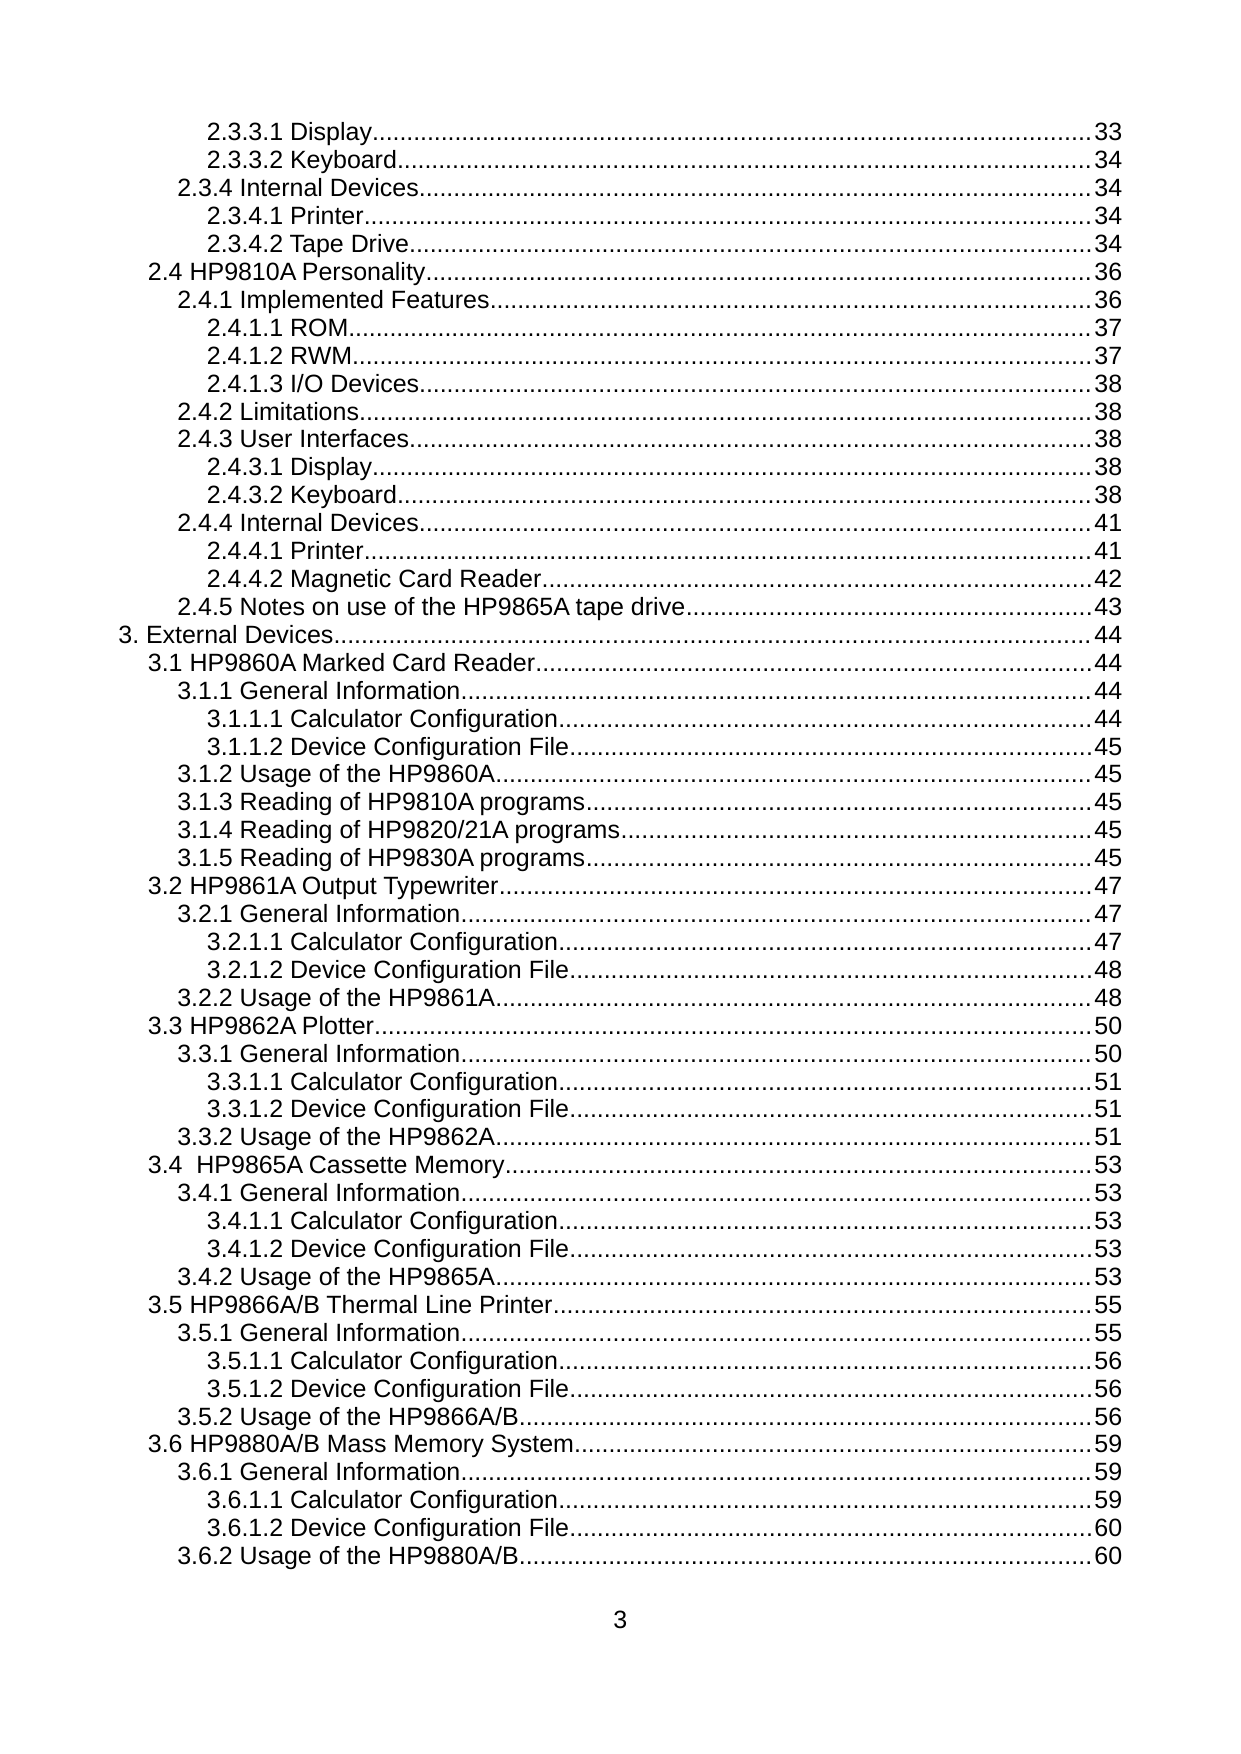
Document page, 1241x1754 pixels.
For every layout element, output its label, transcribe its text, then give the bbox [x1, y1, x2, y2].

text 3.1.1 General Information 44 [177, 676, 1122, 704]
text 3.4.1 General Information 53 [177, 1179, 1122, 1207]
text 2.4.3 User Interfaces 38 [177, 425, 1122, 453]
text 3.1 HP9860A Marked Card Reader 44 [148, 648, 1122, 676]
text 2.4.3.1 Display 38 [207, 453, 1122, 481]
text 2.3.4.2 Tape Drive 34 [207, 230, 1122, 258]
text 2.4.4.1 Printer 41 [207, 537, 1122, 565]
text 2.4.1.2 RWM 37 [207, 341, 1122, 369]
text 3.5.2 Usage of the HP9866A/B 56 [177, 1402, 1122, 1430]
text 2.3.3.2 Keyboard 34 [207, 146, 1122, 174]
text 3. External Devices 44 [118, 621, 1122, 648]
text 3.5 HP9866A/B Thermal Line Printer 55 [148, 1291, 1122, 1318]
text 2.4.4.2 Magnetic Card Reader 42 [207, 565, 1122, 593]
text 3.1.5 Reading of HP9830A programs 45 [177, 844, 1122, 872]
text 3.2.1.2 Device Configuration File 48 [207, 956, 1122, 983]
text 3.1.2 Usage of the HP9860A 45 [177, 760, 1122, 788]
text 3.2.2 Usage of the HP9861A 48 [177, 983, 1122, 1011]
text 3.2 HP9861A Output Typewriter 47 [148, 872, 1122, 900]
text 2.4.2 Limitations 38 [177, 397, 1122, 425]
text 3.5.1.1 Calculator Configuration 56 [207, 1346, 1122, 1374]
text 3.3.2 Usage of the HP9862A 51 [177, 1123, 1122, 1151]
text 3.6.1 General Information 59 [177, 1458, 1122, 1486]
text 3.5.1 General Information 55 [177, 1318, 1122, 1346]
text 3.6.1.2 Device Configuration File 60 [207, 1514, 1122, 1542]
text 3.4.2 Usage of the HP9865A 53 [177, 1263, 1122, 1291]
text 2.3.4.1 Printer 34 [207, 202, 1122, 230]
text 3.3.1 General Information 50 [177, 1039, 1122, 1067]
text 2.4.1.3 I/O Devices 38 [207, 369, 1122, 397]
text 3.1.3 Reading of HP9810A programs 45 [177, 788, 1122, 816]
text 3.3.1.2 Device Configuration File 51 [207, 1095, 1122, 1123]
text 3.2.1 General Information 47 [177, 900, 1122, 928]
text 3.1.1.2 Device Configuration File 45 [207, 732, 1122, 760]
text 2.4.5 Notes on use of the HP9865A tape drive 43 [177, 593, 1122, 621]
text 2.4.1.1 ROM 37 [207, 313, 1122, 341]
text 2.3.3.1 Display 33 [207, 118, 1122, 146]
text 2.4.1 Implemented Features 36 [177, 286, 1122, 313]
text 3.6.2 Usage of the HP9880A/B 60 [177, 1542, 1122, 1570]
text 3.2.1.1 Calculator Configuration 47 [207, 928, 1122, 956]
text 3.6 HP9880A/B Mass Memory System 59 [148, 1430, 1122, 1458]
text 3.6.1.1 Calculator Configuration 59 [207, 1486, 1122, 1514]
text 3.1.4 Reading of HP9820/21A programs 45 [177, 816, 1122, 844]
text 2.4.3.2 Keyboard 38 [207, 481, 1122, 509]
text 2.4.4 Internal Devices 41 [177, 509, 1122, 537]
text 3.3 HP9862A Plotter 50 [148, 1011, 1122, 1039]
text 3.5.1.2 Device Configuration File 56 [207, 1374, 1122, 1402]
text 3.4 HP9865A Cassette Memory 53 [148, 1151, 1122, 1179]
text 3.3.1.1 Calculator Configuration 51 [207, 1067, 1122, 1095]
text 3.4.1.1 Calculator Configuration 53 [207, 1207, 1122, 1235]
text 2.3.4 Internal Devices 34 [177, 174, 1122, 202]
text 3.1.1.1 Calculator Configuration 44 [207, 704, 1122, 732]
text 3.4.1.2 Device Configuration File 53 [207, 1235, 1122, 1263]
text 2.4 HP9810A Personality 36 [148, 258, 1122, 286]
